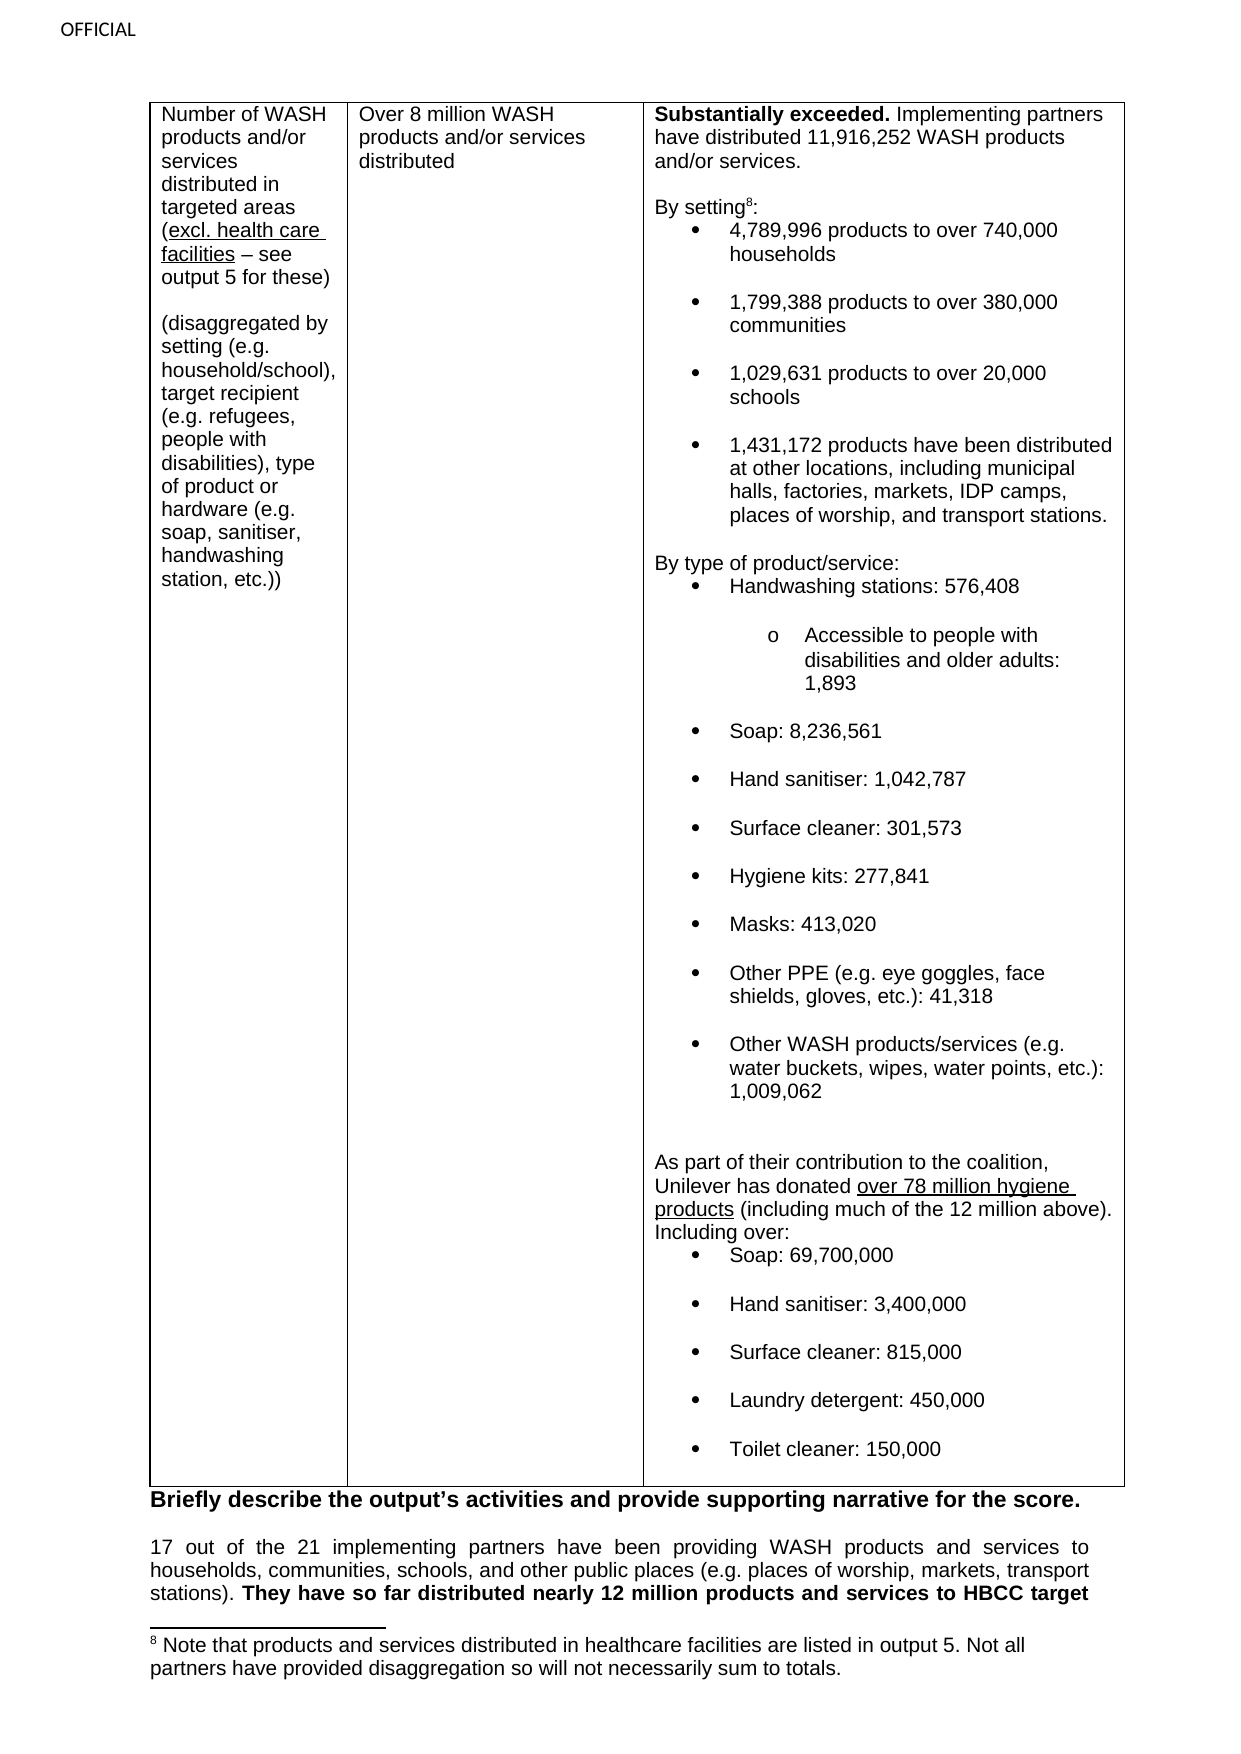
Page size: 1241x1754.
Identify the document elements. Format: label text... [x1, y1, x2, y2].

table_cell Over 8 million WASH products and/or services distributed [348, 103, 643, 1486]
text Briefly describe the output’s activities and provide supporting narrative for the score. [150, 1487, 1090, 1512]
table_cell Number of WASH products and/or services distributed in targeted areas (excl. health care facilities – see output 5 for these) (disaggregated by setting (e.g. household/school), target recipient (e.g. refugees, people with disabilities), type of product or hardware (e.g. soap, sanitiser, handwashing station, etc.)) [151, 103, 347, 1486]
text 17 out of the 21 implementing partners have been providing WASH products and services to households, communities, schools, and other public places (e.g. places of worship, markets, transport stations). They have so far distributed nearly 12 million products and services to HBCC target [150, 1535, 1090, 1605]
table_cell Substantially exceeded. Implementing partners have distributed 11,916,252 WASH products and/or services. By setting: 4,789,996 products to over 740,000 households 1,799,388 products to over 380,000 communities 1,029,631 products to over 20,000 schools 1,431,172 products have been distributed at other locations, including municipal halls, factories, markets, IDP camps, places of worship, and transport stations. By type of product/service: Handwashing stations: 576,408 Accessible to people with disabilities and older adults: 1,893 Soap: 8,236,561 Hand sanitiser: 1,042,787 Surface cleaner: 301,573 Hygiene kits: 277,841 Masks: 413,020 Other PPE (e.g. eye goggles, face shields, gloves, etc.): 41,318 Other WASH products/services (e.g. water buckets, wipes, water points, etc.): 1,009,062 As part of their contribution to the coalition, Unilever has donated over 78 million hygiene products (including much of the 12 million above). Including over: Soap: 69,700,000 Hand sanitiser: 3,400,000 Surface cleaner: 815,000 Laundry detergent: 450,000 Toilet cleaner: 150,000 [644, 103, 1124, 1486]
